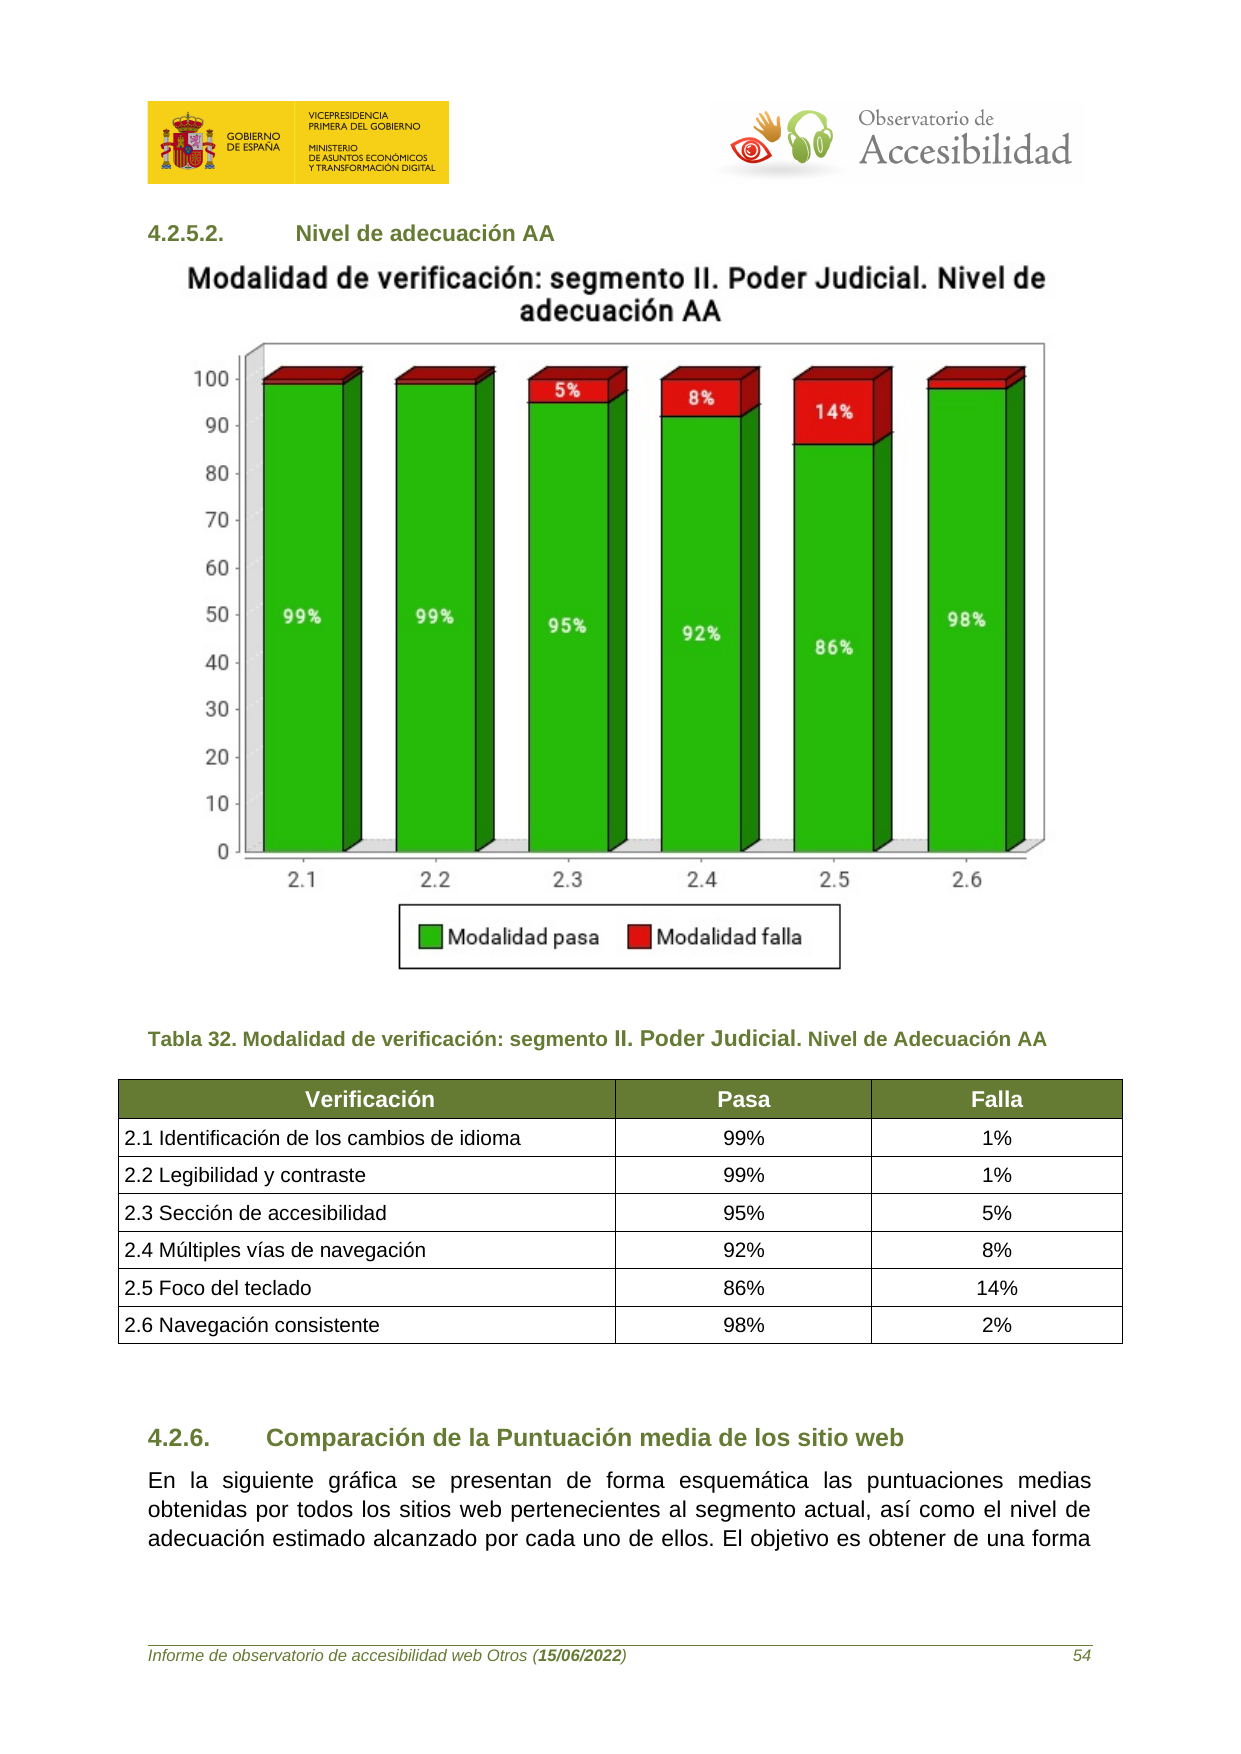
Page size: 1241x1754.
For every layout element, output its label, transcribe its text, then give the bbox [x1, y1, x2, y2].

text Tabla 8. Modalidad de verificación: segmento II. Poder Judicial. Nivel de Adecuación AA [148, 1024, 1092, 1051]
table_cell 5% [872, 1194, 1122, 1231]
table_cell 8% [872, 1232, 1122, 1268]
table_cell 99% [616, 1119, 871, 1156]
table_cell 2.5 Foco del teclado [119, 1269, 615, 1306]
table_cell 98% [616, 1307, 871, 1343]
table_cell 99% [616, 1157, 871, 1193]
subtitle Nivel de adecuación AA [148, 220, 1092, 246]
table_header Verificación [119, 1080, 615, 1118]
table_cell 95% [616, 1194, 871, 1231]
table_cell 92% [616, 1232, 871, 1268]
picture [147, 101, 450, 184]
table_cell 2.6 Navegación consistente [119, 1307, 615, 1343]
table_header Pasa [616, 1080, 871, 1118]
table_cell 2% [872, 1307, 1122, 1343]
table_cell 2.4 Múltiples vías de navegación [119, 1232, 615, 1268]
text En la siguiente gráfica se presentan de forma esquemática las puntuaciones medias obtenidas por todos los sitios web pertenecientes al segmento actual, así como el nivel de adecuación estimado alcanzado por cada uno de ellos. El objetivo es obtener de una forma [148, 1467, 1092, 1552]
table_cell 1% [872, 1157, 1122, 1193]
picture [178, 261, 1062, 971]
table_cell 14% [872, 1269, 1122, 1306]
picture [710, 101, 1086, 184]
table_cell 1% [872, 1119, 1122, 1156]
table_cell 86% [616, 1269, 871, 1306]
table_cell 2.3 Sección de accesibilidad [119, 1194, 615, 1231]
table_cell 2.1 Identificación de los cambios de idioma [119, 1119, 615, 1156]
subtitle Comparación de la Puntuación media de los sitio web [148, 1423, 1092, 1452]
table_header Falla [872, 1080, 1122, 1118]
table_cell 2.2 Legibilidad y contraste [119, 1157, 615, 1193]
